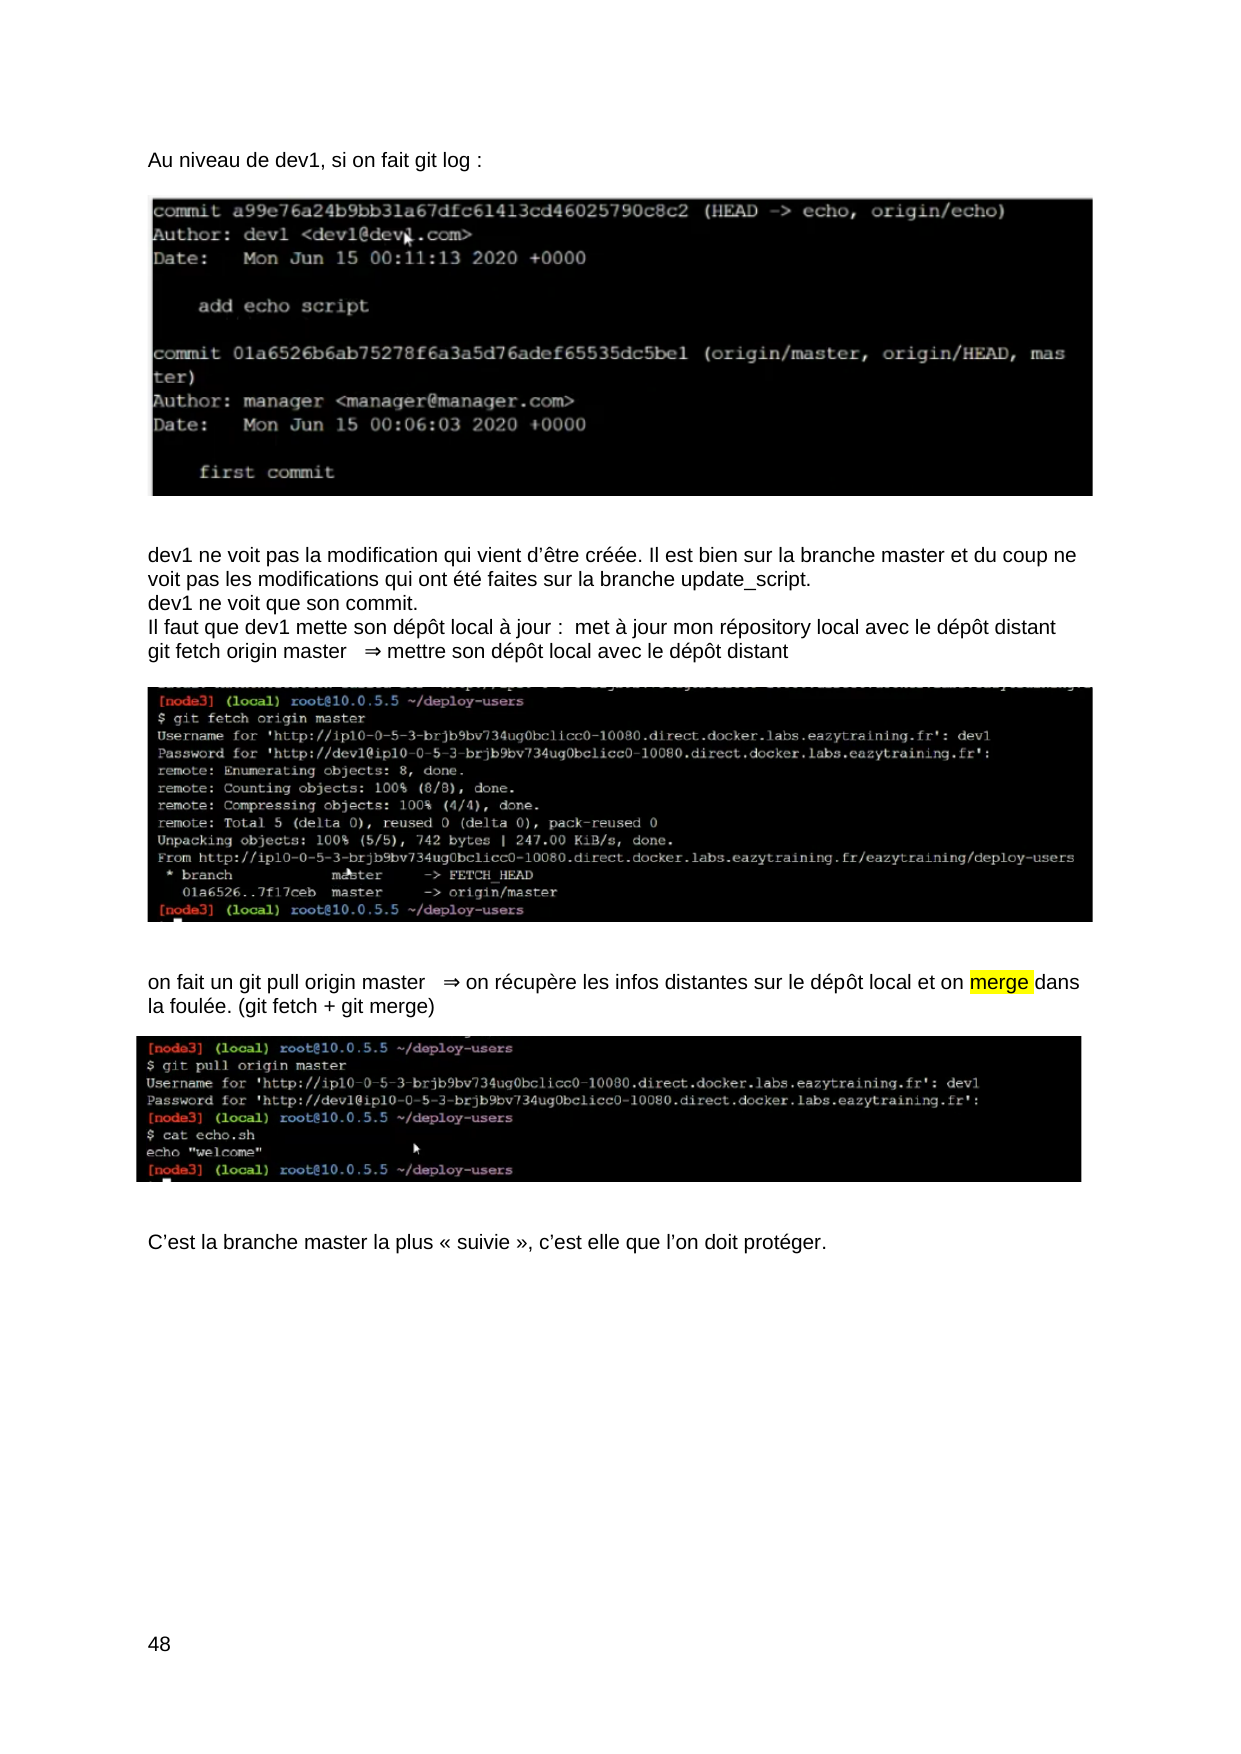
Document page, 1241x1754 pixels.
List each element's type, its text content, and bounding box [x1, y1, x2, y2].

text on fait un git pull origin master ⇒ on récupère les infos distantes sur le dépôt local et on merge dans la foulée. (git fetch + git merge) [148, 970, 1093, 1018]
text dev1 ne voit pas la modification qui vient d’être créée. Il est bien sur la branche master et du coup ne voit pas les modifications qui ont été faites sur la branche update_script. [148, 543, 1093, 591]
text git fetch origin master ⇒ mettre son dépôt local avec le dépôt distant [148, 639, 1093, 663]
picture [147, 195, 1093, 496]
text Au niveau de dev1, si on fait git log : [148, 148, 1093, 172]
picture [147, 687, 1093, 922]
text C’est la branche master la plus « suivie », c’est elle que l’on doit protéger. [148, 1230, 1093, 1254]
text dev1 ne voit que son commit. [148, 591, 1093, 615]
picture [136, 1036, 1082, 1182]
text Il faut que dev1 mette son dépôt local à jour : met à jour mon répository local avec le dépôt distant [148, 615, 1093, 639]
